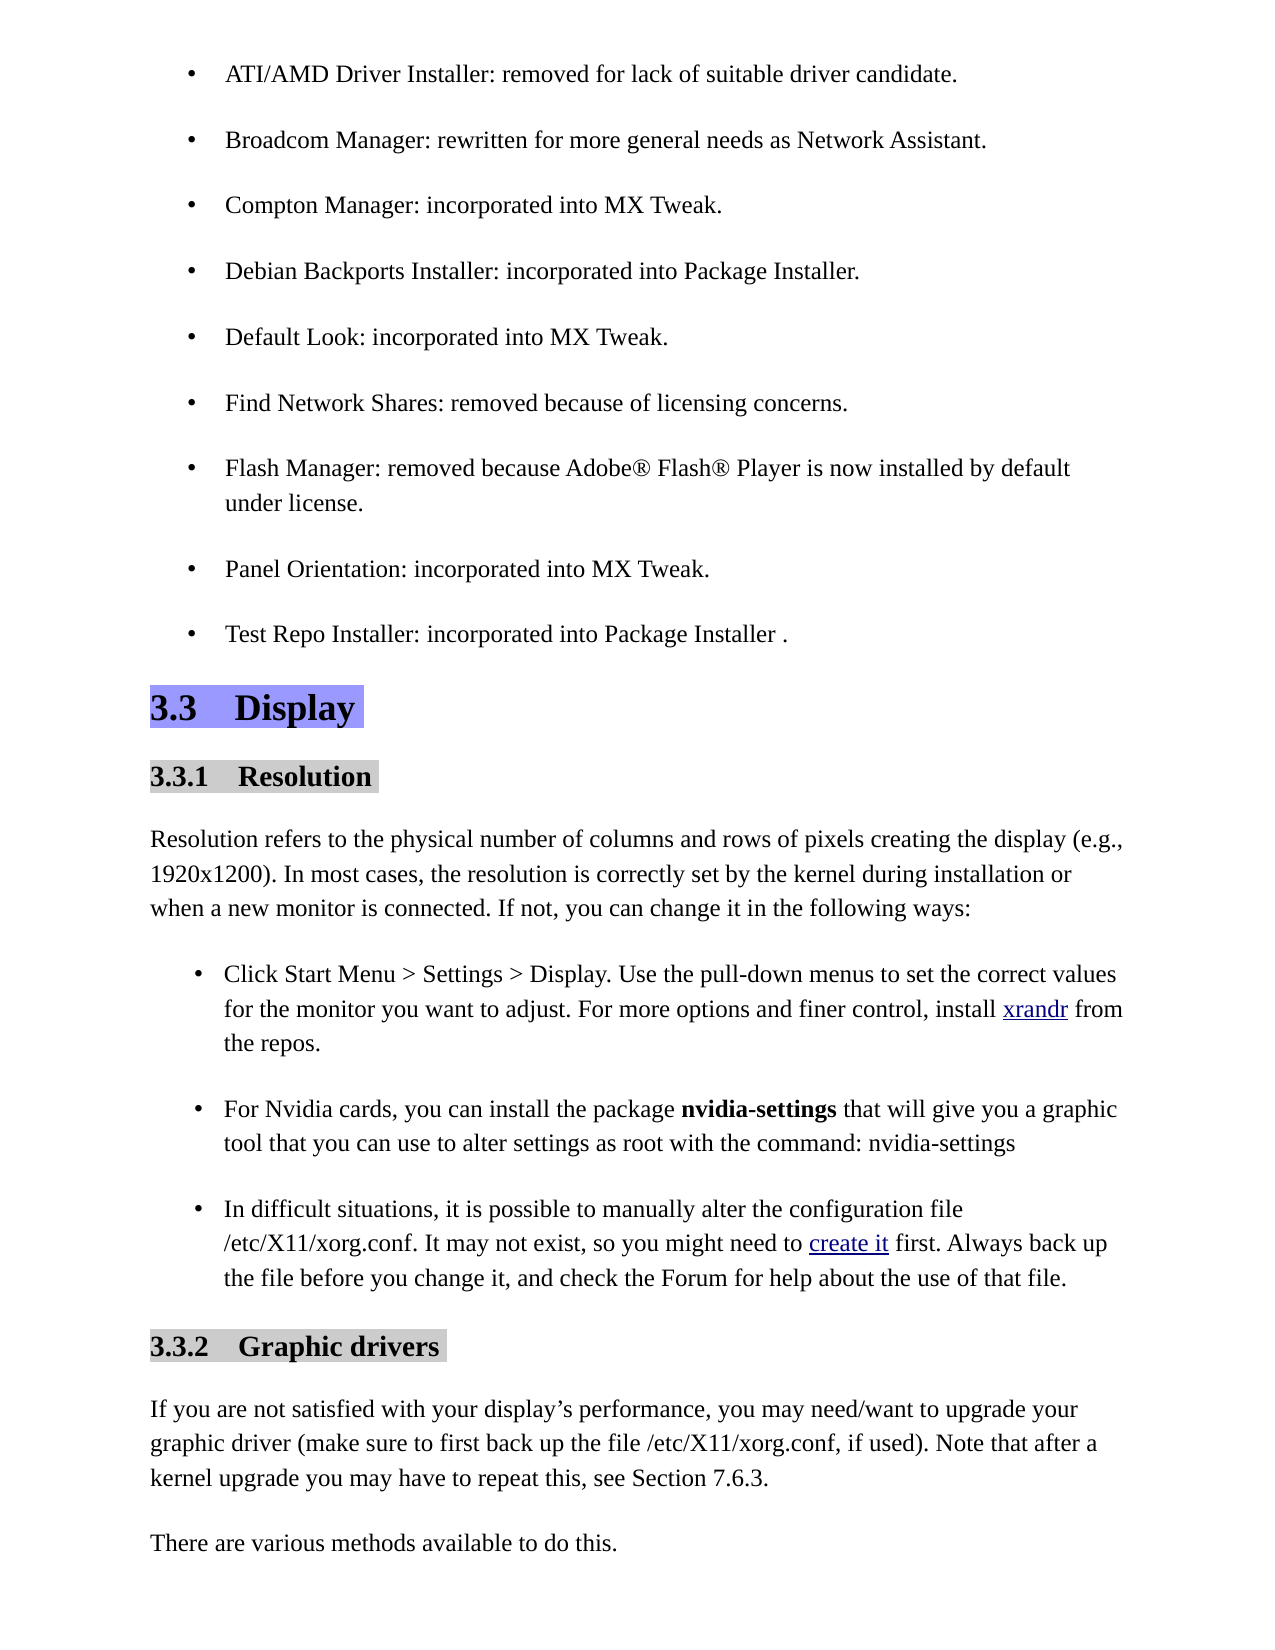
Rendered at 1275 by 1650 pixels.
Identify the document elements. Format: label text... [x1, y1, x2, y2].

text There are various methods available to do this. [150, 1528, 1125, 1557]
list Find Network Shares: removed because of licensing concerns. [187, 388, 1125, 416]
list Test Repo Installer: incorporated into Package Installer . [187, 619, 1125, 648]
subtitle 3.3.1 Resolution [150, 759, 1125, 793]
list Click Start Menu > Settings > Display. Use the pull-down menus to set the correct values for the monitor you want to adjust. For more options and finer control, install xrandr from the repos. [194, 959, 1125, 1057]
list Broadcom Manager: rewritten for more general needs as Network Assistant. [187, 125, 1125, 153]
text If you are not satisfied with your display’s performance, you may need/want to upgrade your graphic driver (make sure to first back up the file /etc/X11/xorg.conf, if used). Note that after a kernel upgrade you may have to repeat this, see Section 7.6.3. [150, 1394, 1125, 1491]
list Panel Orientation: incorporated into MX Tweak. [187, 554, 1125, 582]
list Compton Manager: incorporated into MX Tweak. [187, 191, 1125, 219]
list Flash Manager: removed because Adobe® Flash® Player is now installed by default under license. [187, 453, 1125, 517]
list ATI/AMD Driver Installer: removed for lack of suitable driver candidate. [187, 59, 1125, 88]
subtitle 3.3 Display [364, 685, 1125, 728]
subtitle 3.3.2 Graphic drivers [447, 1329, 1125, 1362]
list In difficult situations, it is possible to manually alter the configuration file /etc/X11/xorg.conf. It may not exist, so you might need to create it first. Always back up the file before you change it, and check the Forum for help about the use of that file. [194, 1194, 1125, 1292]
list Debian Backports Installer: incorporated into Package Installer. [187, 256, 1125, 285]
text Resolution refers to the physical number of columns and rows of pixels creating the display (e.g., 1920x1200). In most cases, the resolution is correctly set by the kernel during installation or when a new monitor is connected. If not, you can change it in the following ways: [150, 824, 1125, 922]
list For Nvidia cards, you can install the package nvidia-settings that will give you a graphic tool that you can use to alter settings as root with the command: nvidia-settings [194, 1094, 1125, 1157]
list Default Look: incorporated into MX Tweak. [187, 322, 1125, 351]
